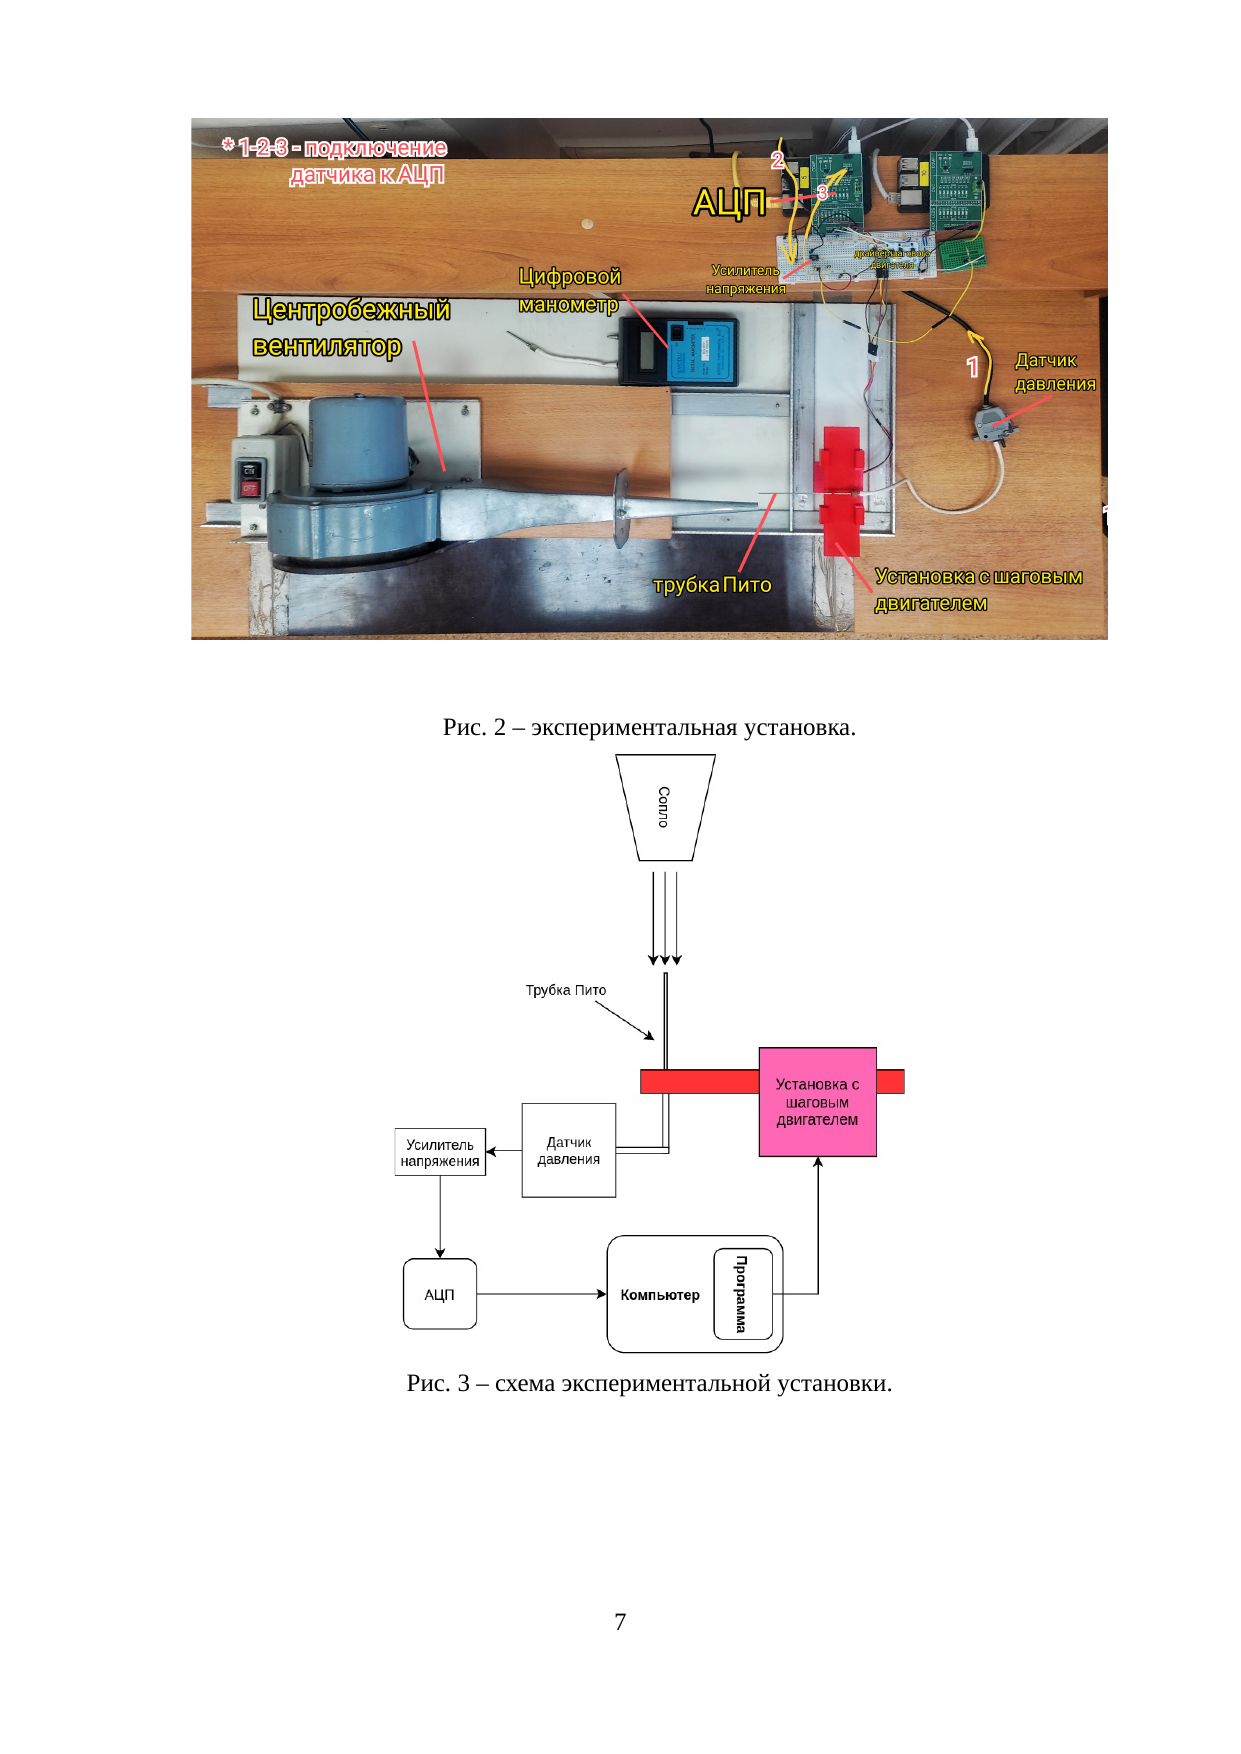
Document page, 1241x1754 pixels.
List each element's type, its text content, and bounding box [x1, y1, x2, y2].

picture [394, 754, 905, 1354]
text Рис. 3 – схема экспериментальной установки. [118, 1368, 1122, 1397]
picture [191, 118, 1108, 640]
text Рис. 2 – экспериментальная установка. [118, 712, 1122, 740]
